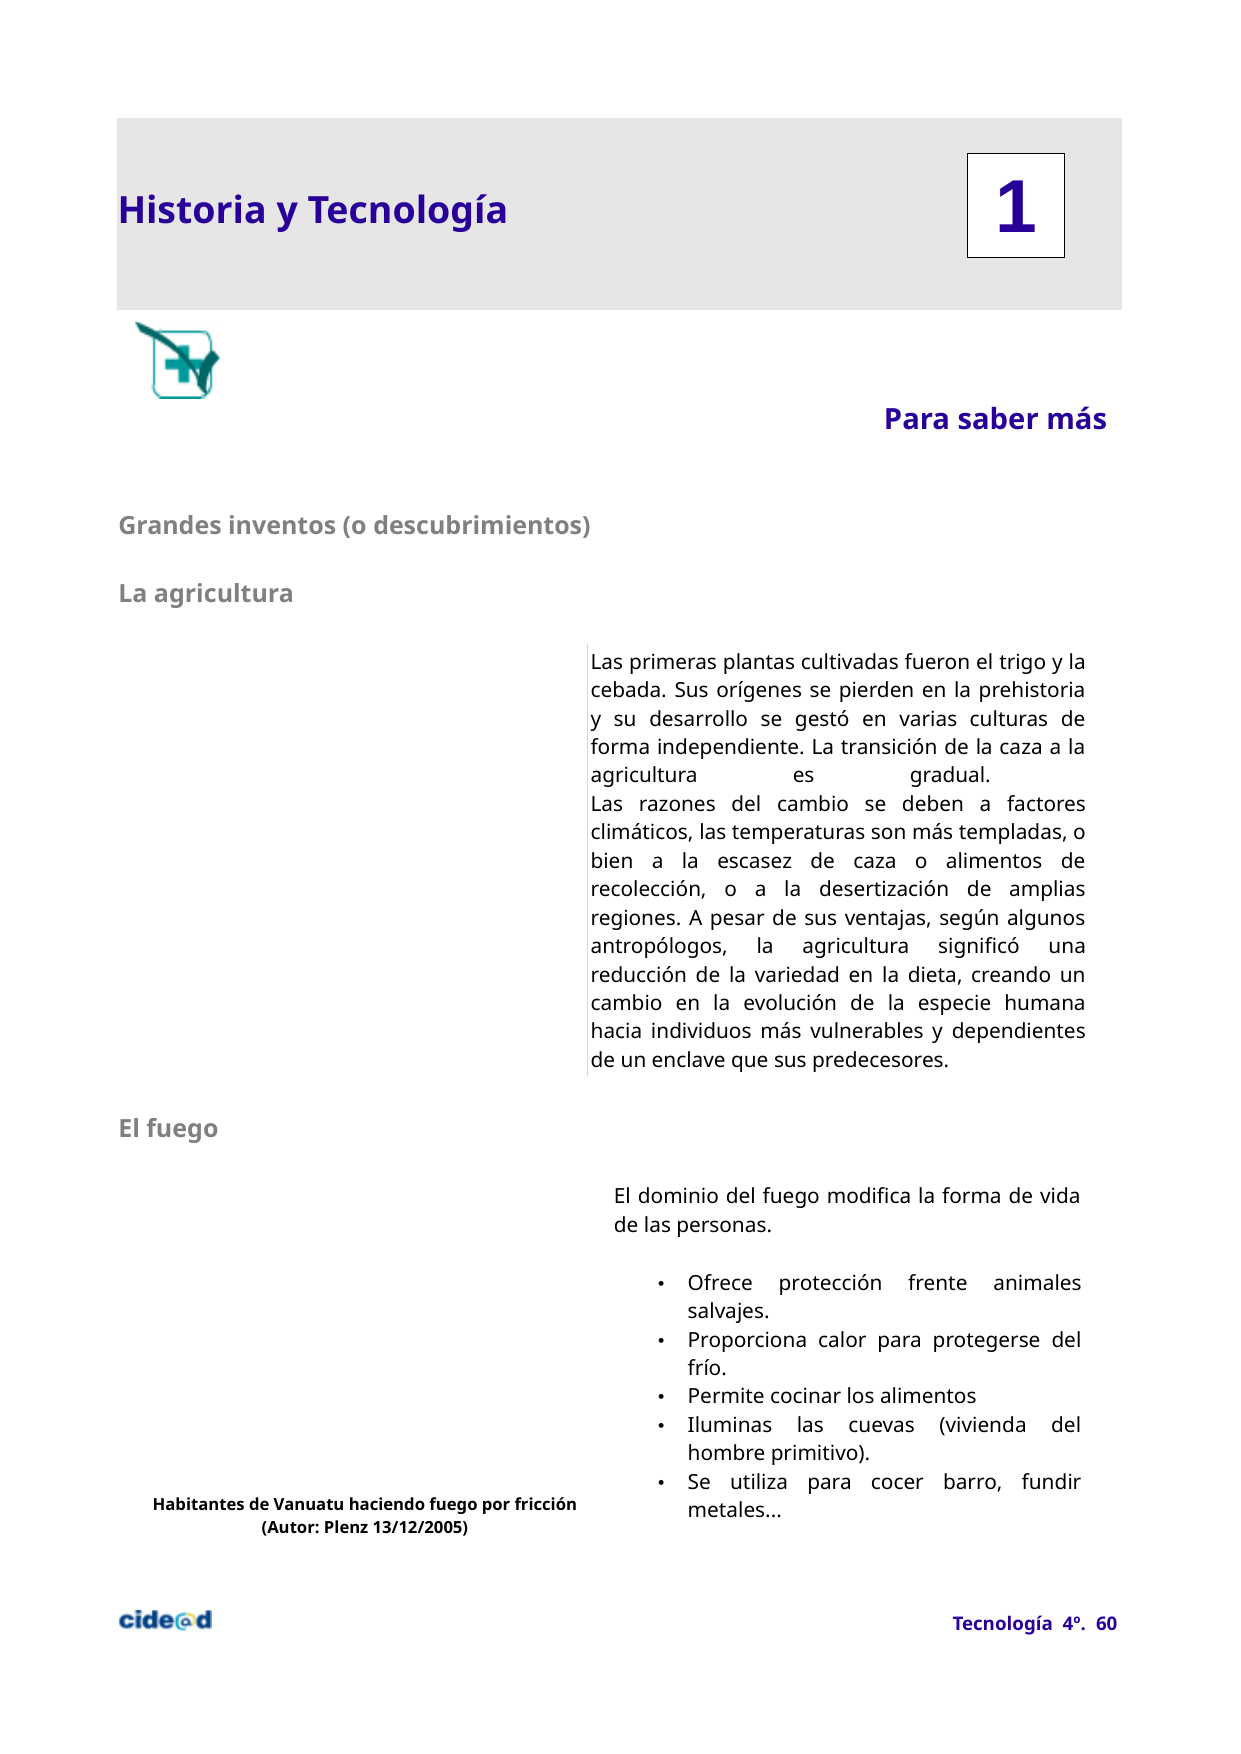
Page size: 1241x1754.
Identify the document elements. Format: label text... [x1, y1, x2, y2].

text Para saber más [118, 310, 1122, 438]
text Grandes inventos (o descubrimientos) [118, 508, 1122, 542]
table_header [122, 644, 587, 1076]
table_header El dominio del fuego modifica la forma de vida de las personas. Ofrece protección frente animales salvajes. Proporciona calor para protegerse del frío. Permite cocinar los alimentos Iluminas las cuevas (vivienda del hombre primitivo). Se utiliza para cocer barro, fundir metales... [611, 1179, 1084, 1556]
picture [118, 1610, 212, 1632]
text El fuego [118, 1110, 1122, 1144]
table_header Las primeras plantas cultivadas fueron el trigo y la cebada. Sus orígenes se pierden en la prehistoria y su desarrollo se gestó en varias culturas de forma independiente. La transición de la caza a la agricultura es gradual. Las razones del cambio se deben a factores climáticos, las temperaturas son más templadas, o bien a la escasez de caza o alimentos de recolección, o a la desertización de amplias regiones. A pesar de sus ventajas, según algunos antropólogos, la agricultura significó una reducción de la variedad en la dieta, creando un cambio en la evolución de la especie humana hacia individuos más vulnerables y dependientes de un enclave que sus predecesores. [588, 644, 1089, 1076]
picture [134, 321, 223, 399]
table_header Habitantes de Vanuatu haciendo fuego por fricción (Autor: Plenz 13/12/2005) [119, 1179, 611, 1556]
text La agricultura [118, 576, 1122, 610]
table_header Historia y Tecnología [117, 118, 1122, 310]
